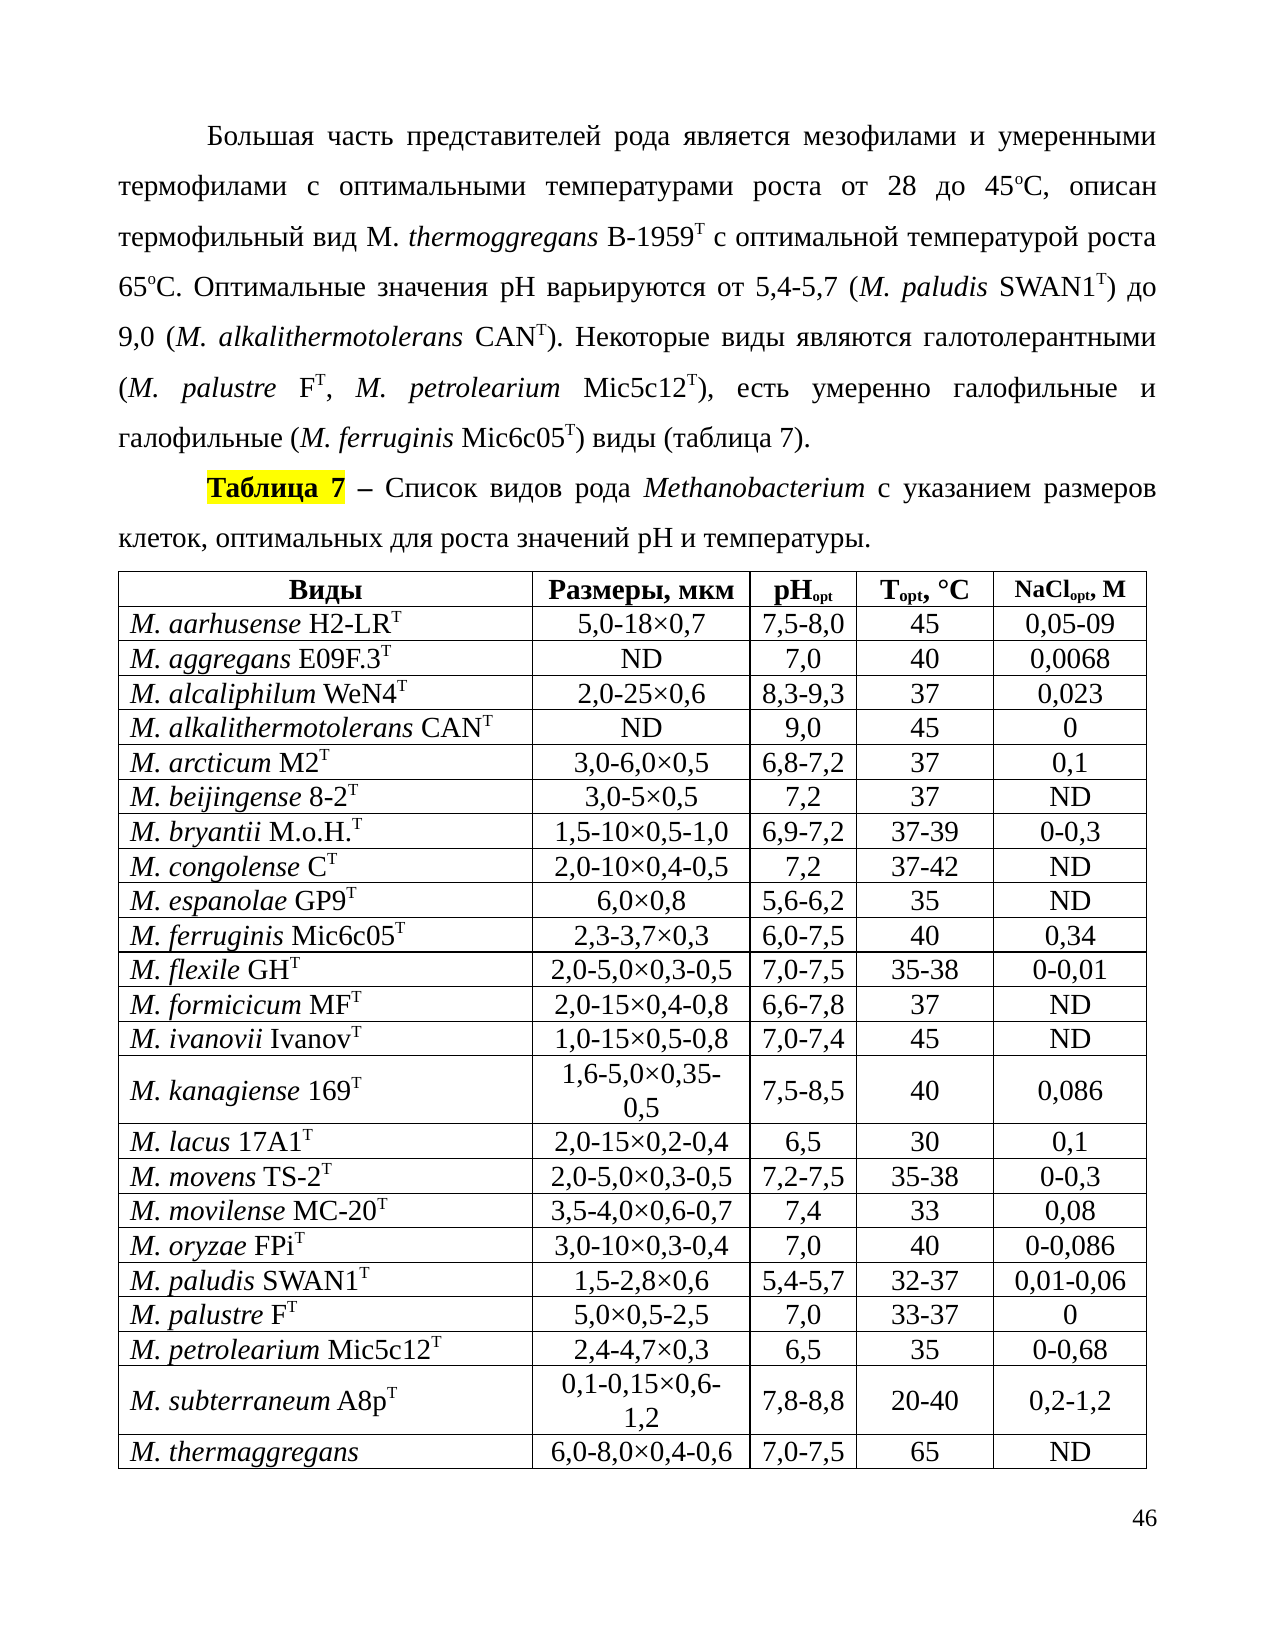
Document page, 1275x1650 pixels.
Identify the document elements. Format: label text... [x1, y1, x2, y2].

table_cell 3,0-5×0,5 [533, 780, 749, 813]
table_cell 37 [857, 780, 993, 813]
table_cell 32-37 [857, 1263, 993, 1296]
table_cell 2,0-10×0,4-0,5 [533, 849, 749, 882]
table_cell 7,5-8,5 [751, 1056, 856, 1123]
table_cell 1,6-5,0×0,35-0,5 [533, 1056, 749, 1123]
table_cell M. movilense MC-20T [119, 1194, 532, 1227]
table_cell 40 [857, 1228, 993, 1262]
table_cell M. alcaliphilum WeN4T [119, 676, 532, 709]
table_cell M. alkalithermotolerans CANT [119, 710, 532, 744]
table_cell 37 [857, 745, 993, 778]
table_header Размеры, мкм [533, 572, 749, 606]
table_cell 7,0-7,5 [751, 1435, 856, 1468]
table_cell M. formicicum MFT [119, 987, 532, 1021]
table_cell 30 [857, 1124, 993, 1158]
table_header Topt, °C [857, 572, 993, 606]
table_cell 2,0-5,0×0,3-0,5 [533, 1159, 749, 1192]
table_header NaClopt, M [994, 572, 1146, 606]
table_cell 0 [994, 1297, 1146, 1331]
table_cell 37 [857, 676, 993, 709]
table_cell 0-0,086 [994, 1228, 1146, 1262]
table_cell M. kanagiense 169T [119, 1056, 532, 1123]
table_cell 1,5-10×0,5-1,0 [533, 814, 749, 848]
table_cell 20-40 [857, 1366, 993, 1433]
table_cell 3,5-4,0×0,6-0,7 [533, 1194, 749, 1227]
table_cell 6,0-8,0×0,4-0,6 [533, 1435, 749, 1468]
table_cell 37-42 [857, 849, 993, 882]
table_cell 7,0-7,5 [751, 953, 856, 986]
table_cell 35 [857, 883, 993, 917]
table_cell M. oryzae FPiT [119, 1228, 532, 1262]
table_cell M. ivanovii IvanovT [119, 1022, 532, 1055]
text Большая часть представителей рода является мезофилами и умеренными термофилами c оптимальными температурами роста от 28 до 45oC, описан термофильный вид M. thermoggregans B-1959T с оптимальной температурой роста 65oC. Оптимальные значения pH варьируются от 5,4-5,7 (M. paludis SWAN1T) до 9,0 (M. alkalithermotolerans CANT). Некоторые виды являются галотолерантными (M. palustre FT, M. petrolearium Mic5c12T), есть умеренно галофильные и галофильные (M. ferruginis Mic6c05T) виды (таблица 7). [118, 118, 1157, 453]
table_cell 37-39 [857, 814, 993, 848]
table_cell ND [533, 710, 749, 744]
table_cell ND [994, 1022, 1146, 1055]
table_cell 65 [857, 1435, 993, 1468]
table_cell M. movens TS-2T [119, 1159, 532, 1192]
table_cell 35-38 [857, 953, 993, 986]
table_cell 5,6-6,2 [751, 883, 856, 917]
text Таблица 7 – Список видов рода Methanobacterium с указанием размеров клеток, оптимальных для роста значений pH и температуры. [118, 470, 1157, 554]
table_cell 0,1-0,15×0,6-1,2 [533, 1366, 749, 1433]
table_cell 0,08 [994, 1194, 1146, 1227]
table_cell 0,05-09 [994, 607, 1146, 640]
table_cell 33 [857, 1194, 993, 1227]
table_cell 0,2-1,2 [994, 1366, 1146, 1433]
table_cell 7,0 [751, 1228, 856, 1262]
table_cell ND [994, 849, 1146, 882]
table_cell 0-0,3 [994, 814, 1146, 848]
table_cell 33-37 [857, 1297, 993, 1331]
table_cell M. bryantii M.o.H.T [119, 814, 532, 848]
table_cell ND [994, 883, 1146, 917]
table_cell M. paludis SWAN1T [119, 1263, 532, 1296]
table_cell M. beijingense 8-2T [119, 780, 532, 813]
table_cell 8,3-9,3 [751, 676, 856, 709]
table_cell M. flexile GHT [119, 953, 532, 986]
table_cell M. thermaggregans [119, 1435, 532, 1468]
table_cell 7,0-7,4 [751, 1022, 856, 1055]
table_cell 9,0 [751, 710, 856, 744]
table_cell 6,0-7,5 [751, 918, 856, 951]
table_cell 6,5 [751, 1124, 856, 1158]
table_cell 3,0-10×0,3-0,4 [533, 1228, 749, 1262]
table_cell ND [994, 987, 1146, 1021]
table_cell 6,5 [751, 1332, 856, 1365]
table_cell 0,1 [994, 1124, 1146, 1158]
table_cell 2,4-4,7×0,3 [533, 1332, 749, 1365]
table_cell M. subterraneum A8pT [119, 1366, 532, 1433]
table_cell 7,8-8,8 [751, 1366, 856, 1433]
table_cell 5,0-18×0,7 [533, 607, 749, 640]
table_cell M. congolense CT [119, 849, 532, 882]
table_cell M. petrolearium Mic5c12T [119, 1332, 532, 1365]
table_header pHopt [751, 572, 856, 606]
table_cell 40 [857, 1056, 993, 1123]
table_cell 45 [857, 1022, 993, 1055]
table_cell M. lacus 17A1T [119, 1124, 532, 1158]
table_cell M. aarhusense H2-LRT [119, 607, 532, 640]
table_cell 6,6-7,8 [751, 987, 856, 1021]
table_cell 0 [994, 710, 1146, 744]
table_cell 35 [857, 1332, 993, 1365]
table_cell 7,4 [751, 1194, 856, 1227]
table_cell M. aggregans E09F.3T [119, 641, 532, 675]
table_cell 6,8-7,2 [751, 745, 856, 778]
table_cell 2,0-15×0,2-0,4 [533, 1124, 749, 1158]
table_cell 7,0 [751, 1297, 856, 1331]
table_cell 0,34 [994, 918, 1146, 951]
table_cell 2,0-15×0,4-0,8 [533, 987, 749, 1021]
table_cell 7,2 [751, 849, 856, 882]
table_cell 40 [857, 918, 993, 951]
table_cell 5,0×0,5-2,5 [533, 1297, 749, 1331]
table_cell 6,0×0,8 [533, 883, 749, 917]
table_cell 7,0 [751, 641, 856, 675]
table_cell 0,023 [994, 676, 1146, 709]
table_cell 1,0-15×0,5-0,8 [533, 1022, 749, 1055]
table_cell 0-0,3 [994, 1159, 1146, 1192]
table_cell 0-0,68 [994, 1332, 1146, 1365]
table_cell 45 [857, 607, 993, 640]
table_cell M. ferruginis Mic6c05T [119, 918, 532, 951]
table_cell 2,0-5,0×0,3-0,5 [533, 953, 749, 986]
table_cell 1,5-2,8×0,6 [533, 1263, 749, 1296]
table_cell 0,0068 [994, 641, 1146, 675]
table_cell M. espanolae GP9T [119, 883, 532, 917]
table_cell 3,0-6,0×0,5 [533, 745, 749, 778]
table_cell 0,086 [994, 1056, 1146, 1123]
table_cell ND [994, 780, 1146, 813]
table_cell ND [994, 1435, 1146, 1468]
table_cell 6,9-7,2 [751, 814, 856, 848]
table_cell 7,2 [751, 780, 856, 813]
table_cell ND [533, 641, 749, 675]
table_cell 45 [857, 710, 993, 744]
table_header Виды [119, 572, 532, 606]
table_cell 40 [857, 641, 993, 675]
table_cell 0-0,01 [994, 953, 1146, 986]
table_cell M. palustre FT [119, 1297, 532, 1331]
table_cell 5,4-5,7 [751, 1263, 856, 1296]
table_cell 7,5-8,0 [751, 607, 856, 640]
table_cell 2,3-3,7×0,3 [533, 918, 749, 951]
table_cell 0,1 [994, 745, 1146, 778]
table_cell 35-38 [857, 1159, 993, 1192]
table_cell 0,01-0,06 [994, 1263, 1146, 1296]
table_cell M. arcticum M2T [119, 745, 532, 778]
table_cell 7,2-7,5 [751, 1159, 856, 1192]
table_cell 37 [857, 987, 993, 1021]
table_cell 2,0-25×0,6 [533, 676, 749, 709]
